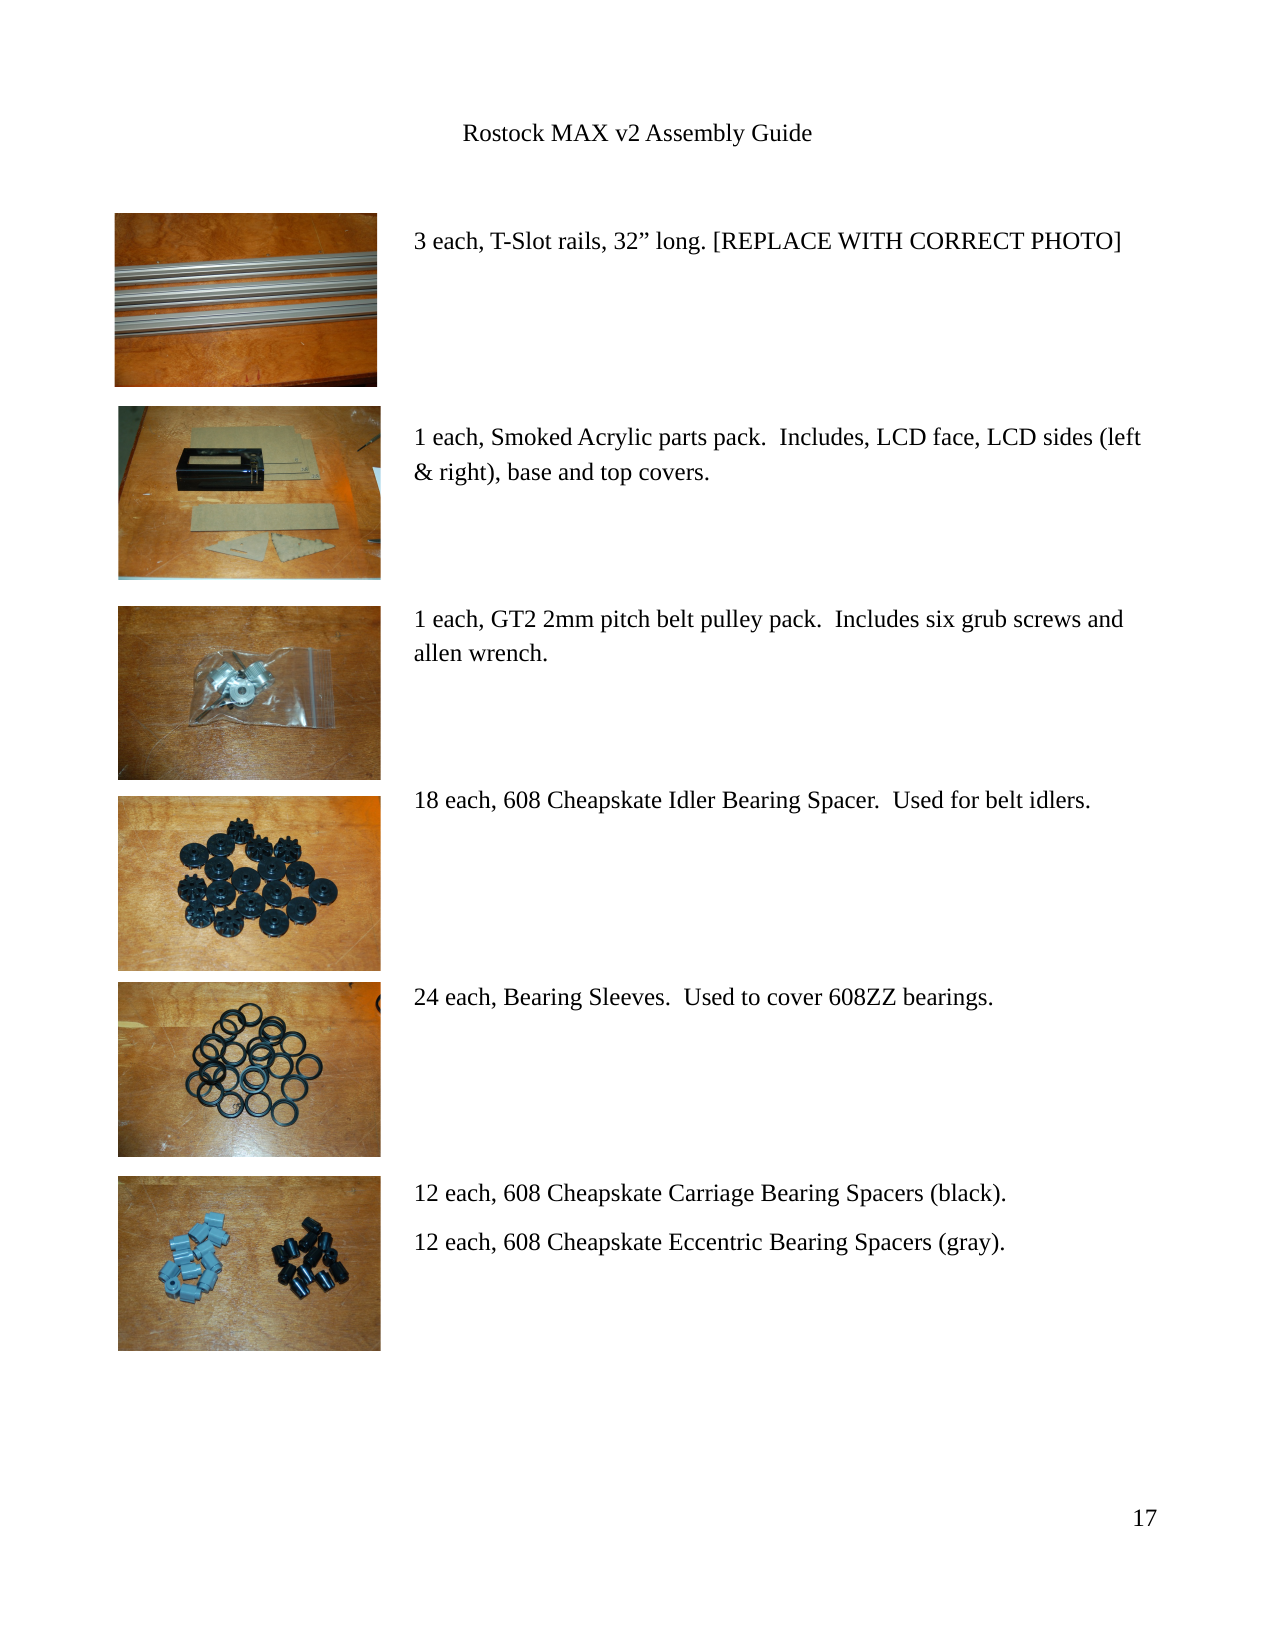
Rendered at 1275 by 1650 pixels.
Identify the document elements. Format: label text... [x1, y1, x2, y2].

text 1 each, GT2 2mm pitch belt pulley pack. Includes six grub screws and allen wrench. [118, 604, 1157, 667]
text 12 each, 608 Cheapskate Eccentric Bearing Spacers (gray). [381, 1227, 1157, 1256]
text 12 each, 608 Cheapskate Carriage Bearing Spacers (black). [381, 1178, 1157, 1207]
text 24 each, Bearing Sleeves. Used to cover 608ZZ bearings. [381, 982, 1157, 1011]
text 3 each, T-Slot rails, 32” long. [REPLACE WITH CORRECT PHOTO] [378, 226, 1157, 255]
picture [118, 982, 381, 1157]
text 18 each, 608 Cheapskate Idler Bearing Spacer. Used for belt idlers. [118, 786, 1157, 814]
picture [118, 606, 381, 780]
picture [118, 406, 381, 580]
text 1 each, Smoked Acrylic parts pack. Includes, LCD face, LCD sides (left & right), base and top covers. [381, 422, 1157, 485]
picture [114, 213, 378, 387]
picture [118, 796, 381, 971]
picture [118, 1176, 381, 1351]
